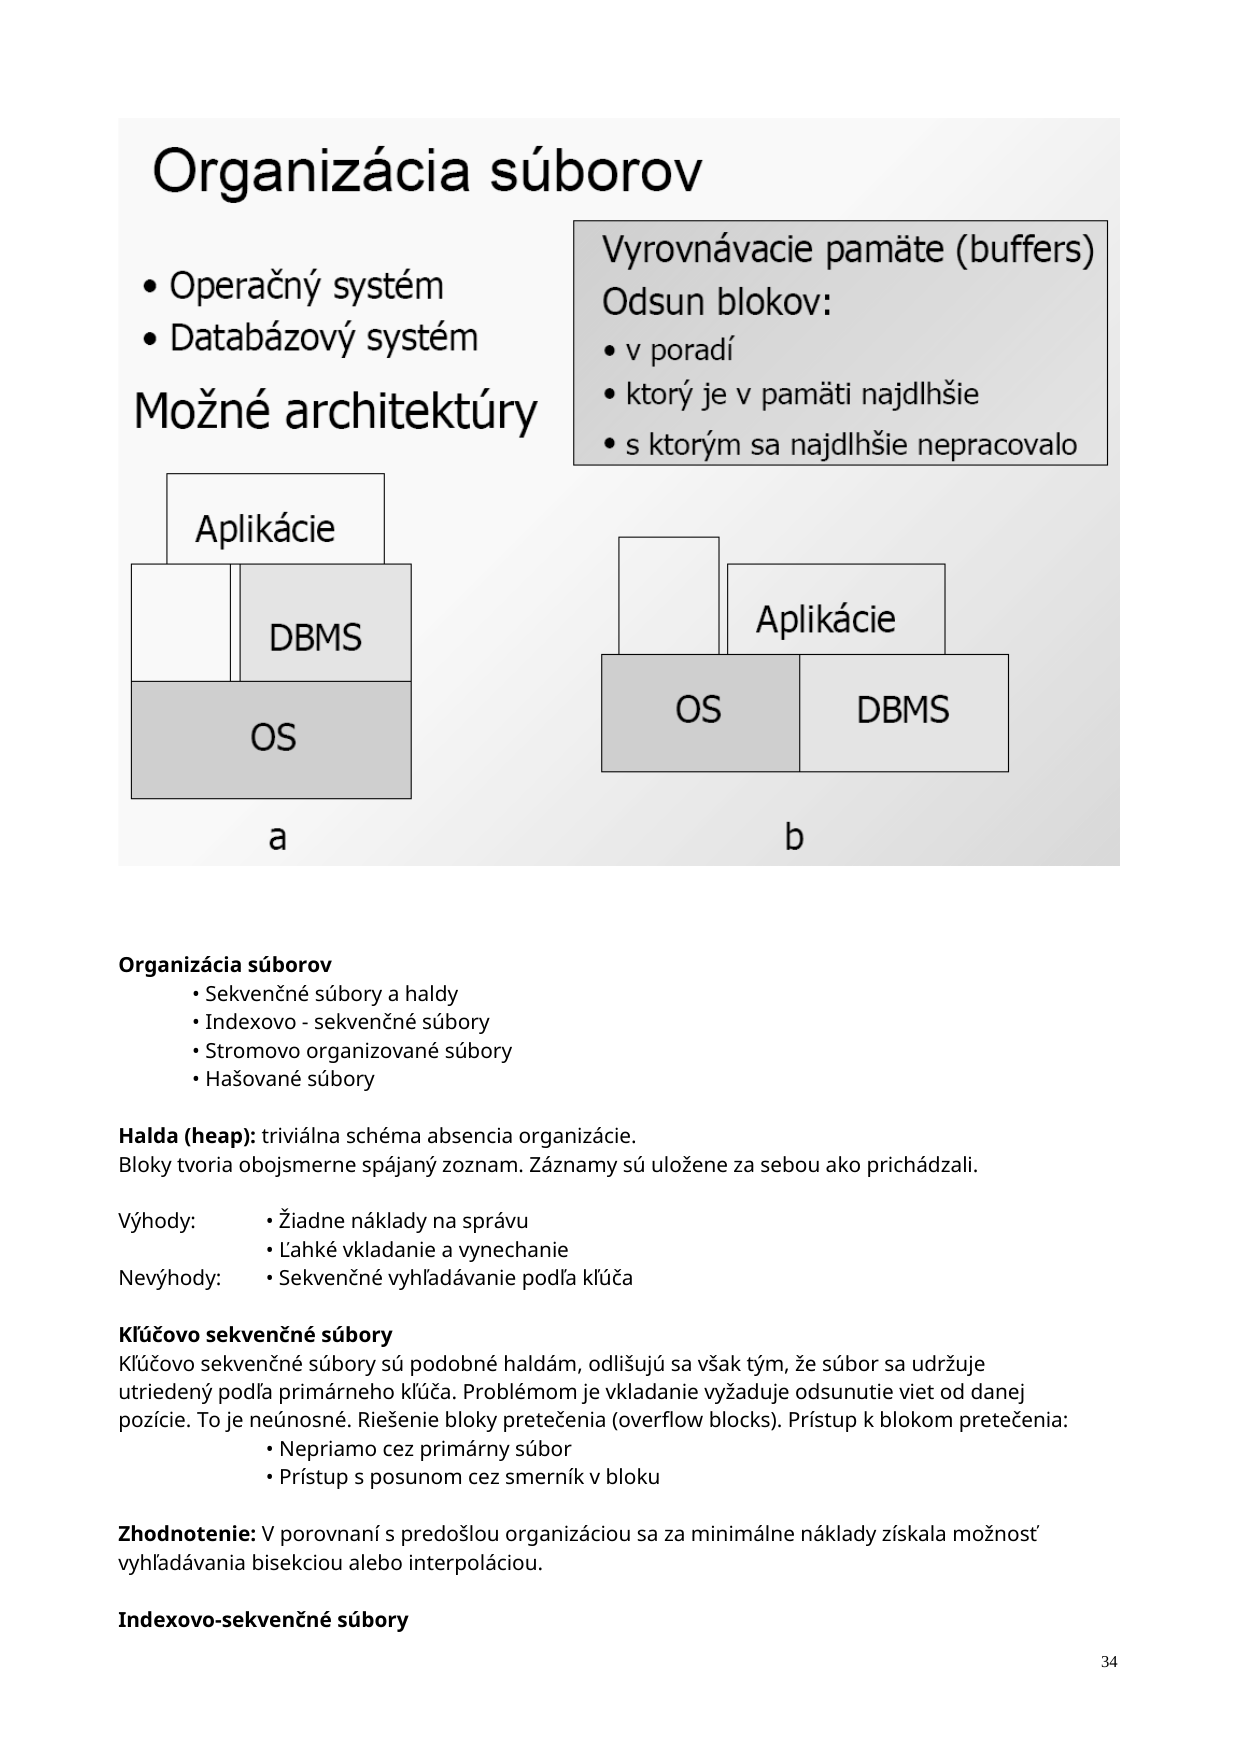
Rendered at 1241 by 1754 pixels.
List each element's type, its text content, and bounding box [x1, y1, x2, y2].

text Bloky tvoria obojsmerne spájaný zoznam. Záznamy sú uložene za sebou ako prichádzali. [118, 1150, 1122, 1178]
text • Indexovo - sekvenčné súbory [118, 1007, 1122, 1036]
text utriedený podľa primárneho kľúča. Problémom je vkladanie vyžaduje odsunutie viet od danej [118, 1377, 1122, 1406]
text Výhody: • Žiadne náklady na správu [118, 1207, 1122, 1235]
text • Ľahké vkladanie a vynechanie [266, 1235, 1122, 1263]
text Halda (heap): triviálna schéma absencia organizácie. [118, 1121, 1122, 1150]
text Indexovo-sekvenčné súbory [118, 1605, 1122, 1633]
text • Prístup s posunom cez smerník v bloku [192, 1462, 1122, 1491]
text • Hašované súbory [118, 1064, 1122, 1093]
text Kľúčovo sekvenčné súbory [118, 1320, 1122, 1349]
text • Sekvenčné súbory a haldy [118, 979, 1122, 1007]
text pozície. To je neúnosné. Riešenie bloky pretečenia (overflow blocks). Prístup k blokom pretečenia: [118, 1406, 1122, 1434]
text • Nepriamo cez primárny súbor [192, 1434, 1122, 1462]
text Nevýhody: • Sekvenčné vyhľadávanie podľa kľúča [118, 1263, 1122, 1292]
text Organizácia súborov [118, 951, 1122, 979]
text Kľúčovo sekvenčné súbory sú podobné haldám, odlišujú sa však tým, že súbor sa udržuje [118, 1349, 1122, 1377]
text • Stromovo organizované súbory [118, 1036, 1122, 1064]
text Zhodnotenie: V porovnaní s predošlou organizáciou sa za minimálne náklady získala možnosť vyhľadávania bisekciou alebo interpoláciou. [118, 1519, 1122, 1576]
